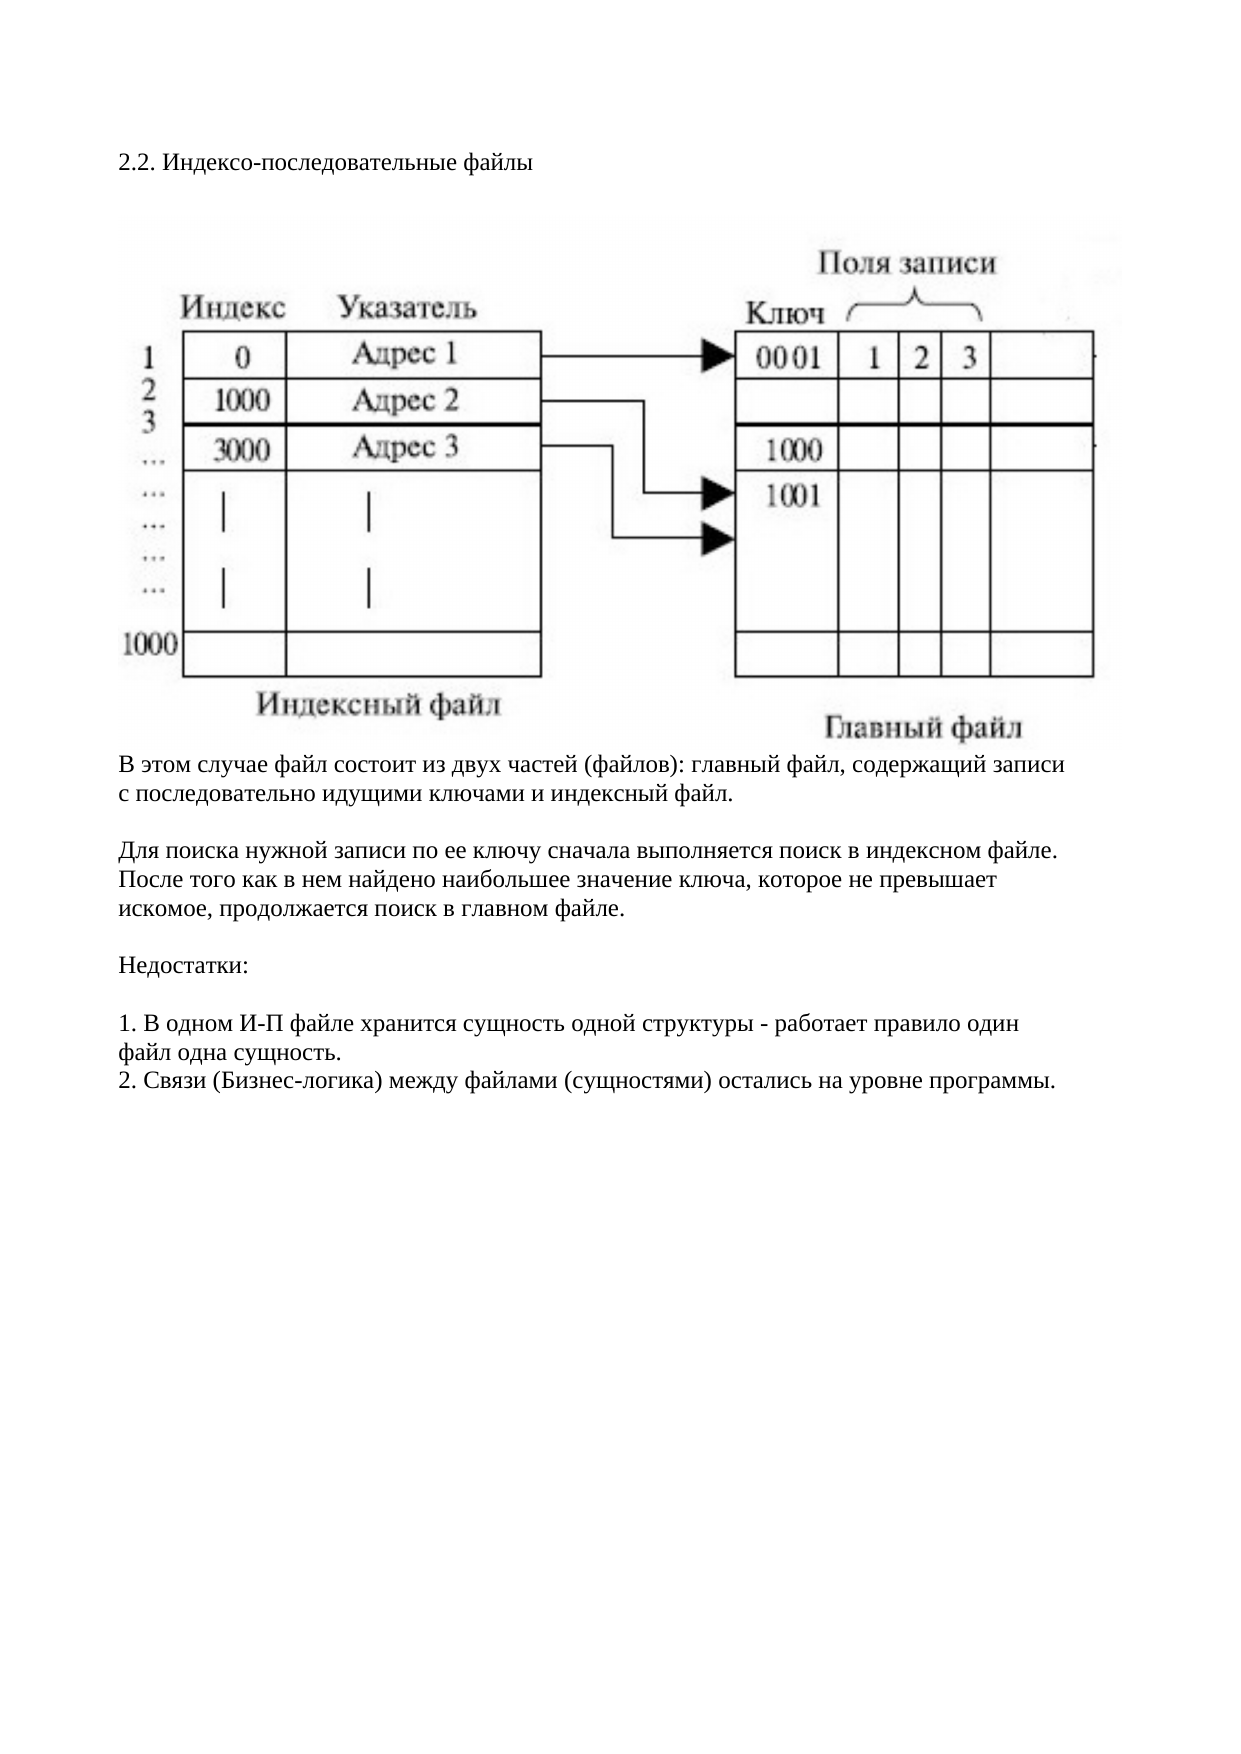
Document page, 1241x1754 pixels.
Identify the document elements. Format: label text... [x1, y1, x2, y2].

text с последовательно идущими ключами и индексный файл. [118, 778, 1122, 807]
text искомое, продолжается поиск в главном файле. [118, 893, 1122, 922]
text В этом случае файл состоит из двух частей (файлов): главный файл, содержащий записи [118, 750, 1122, 778]
text После того как в нем найдено наибольшее значение ключа, которое не превышает [118, 864, 1122, 893]
text 2.2. Индексо-последовательные файлы [118, 147, 1122, 176]
text 2. Связи (Бизнес-логика) между файлами (сущностями) остались на уровне программы. [118, 1066, 1122, 1094]
text [118, 204, 1122, 215]
text Для поиска нужной записи по ее ключу сначала выполняется поиск в индексном файле. [118, 836, 1122, 864]
text файл одна сущность. [118, 1037, 1122, 1066]
text Недостатки: [118, 951, 1122, 979]
text 1. В одном И-П файле хранится сущность одной структуры - работает правило один [118, 1008, 1122, 1037]
